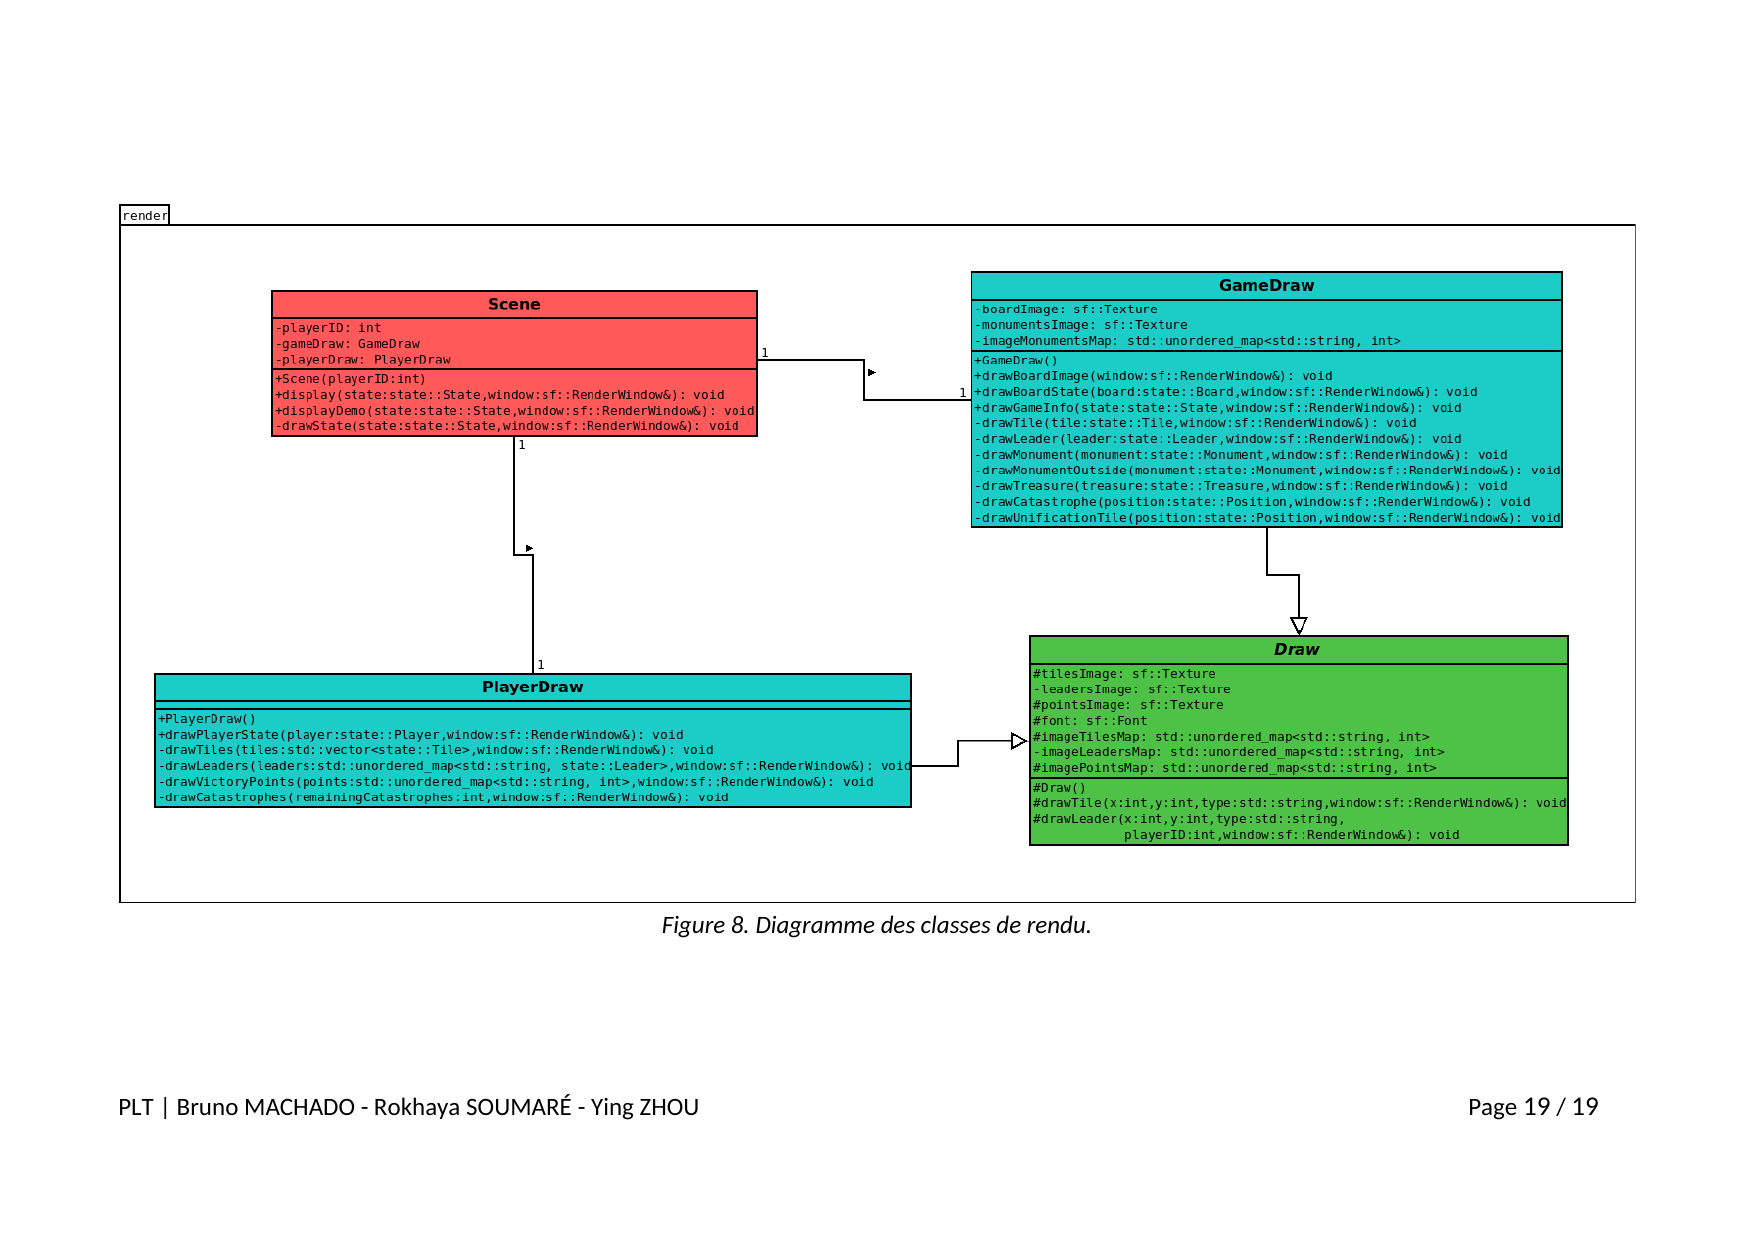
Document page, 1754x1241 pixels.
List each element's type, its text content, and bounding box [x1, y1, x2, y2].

text Figure 8. Diagramme des classes de rendu. [118, 909, 1636, 939]
picture [118, 202, 1636, 903]
